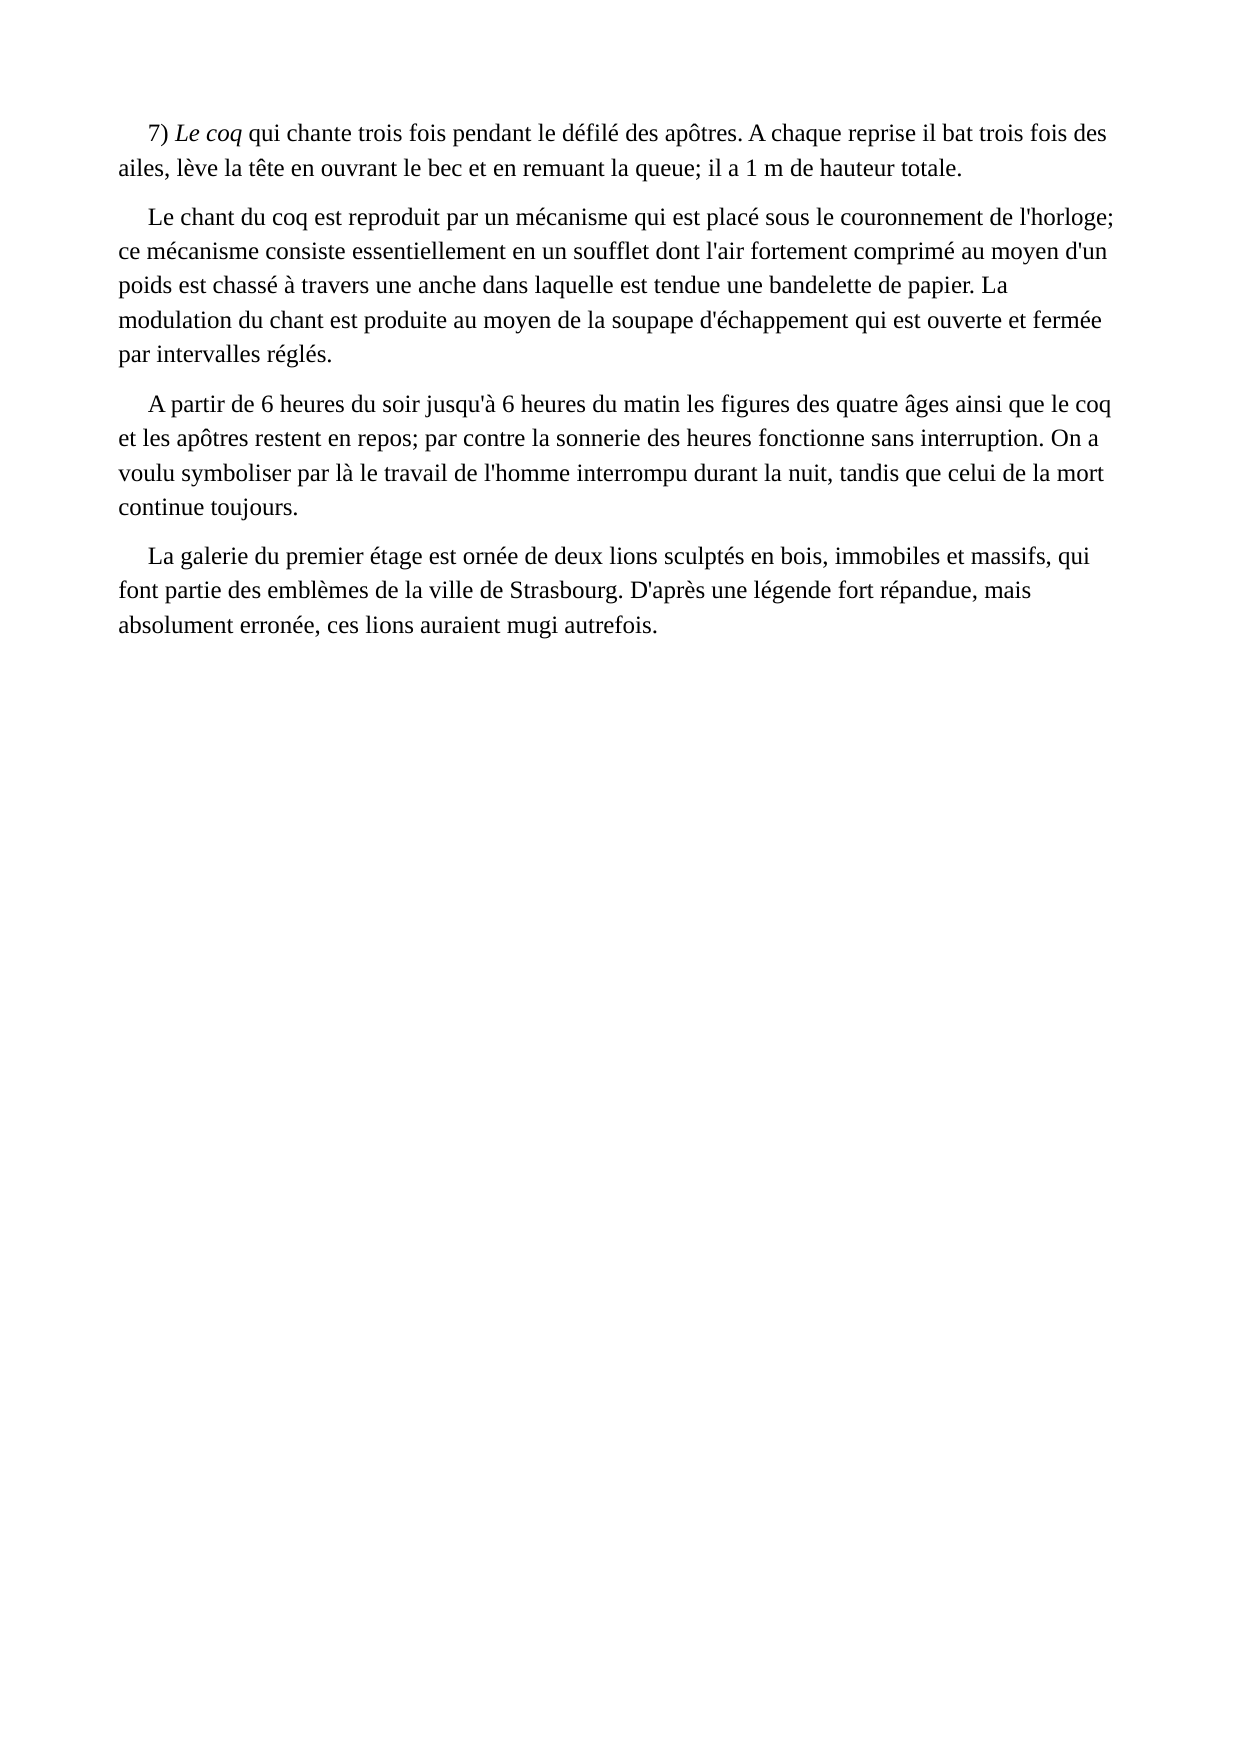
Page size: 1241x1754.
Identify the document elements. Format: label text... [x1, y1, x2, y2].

text 7) Le coq qui chante trois fois pendant le défilé des apôtres. A chaque reprise il bat trois fois des ailes, lève la tête en ouvrant le bec et en remuant la queue; il a 1 m de hauteur totale. [118, 118, 1122, 181]
text A partir de 6 heures du soir jusqu'à 6 heures du matin les figures des quatre âges ainsi que le coq et les apôtres restent en repos; par contre la sonnerie des heures fonctionne sans interruption. On a voulu symboliser par là le travail de l'homme interrompu durant la nuit, tandis que celui de la mort continue toujours. [118, 389, 1122, 521]
text Le chant du coq est reproduit par un mécanisme qui est placé sous le couronnement de l'horloge; ce mécanisme consiste essentiellement en un soufflet dont l'air fortement comprimé au moyen d'un poids est chassé à travers une anche dans laquelle est tendue une bandelette de papier. La modulation du chant est produite au moyen de la soupape d'échappement qui est ouverte et fermée par intervalles réglés. [118, 202, 1122, 368]
text La galerie du premier étage est ornée de deux lions sculptés en bois, immobiles et massifs, qui font partie des emblèmes de la ville de Strasbourg. D'après une légende fort répandue, mais absolument erronée, ces lions auraient mugi autrefois. [118, 541, 1122, 639]
